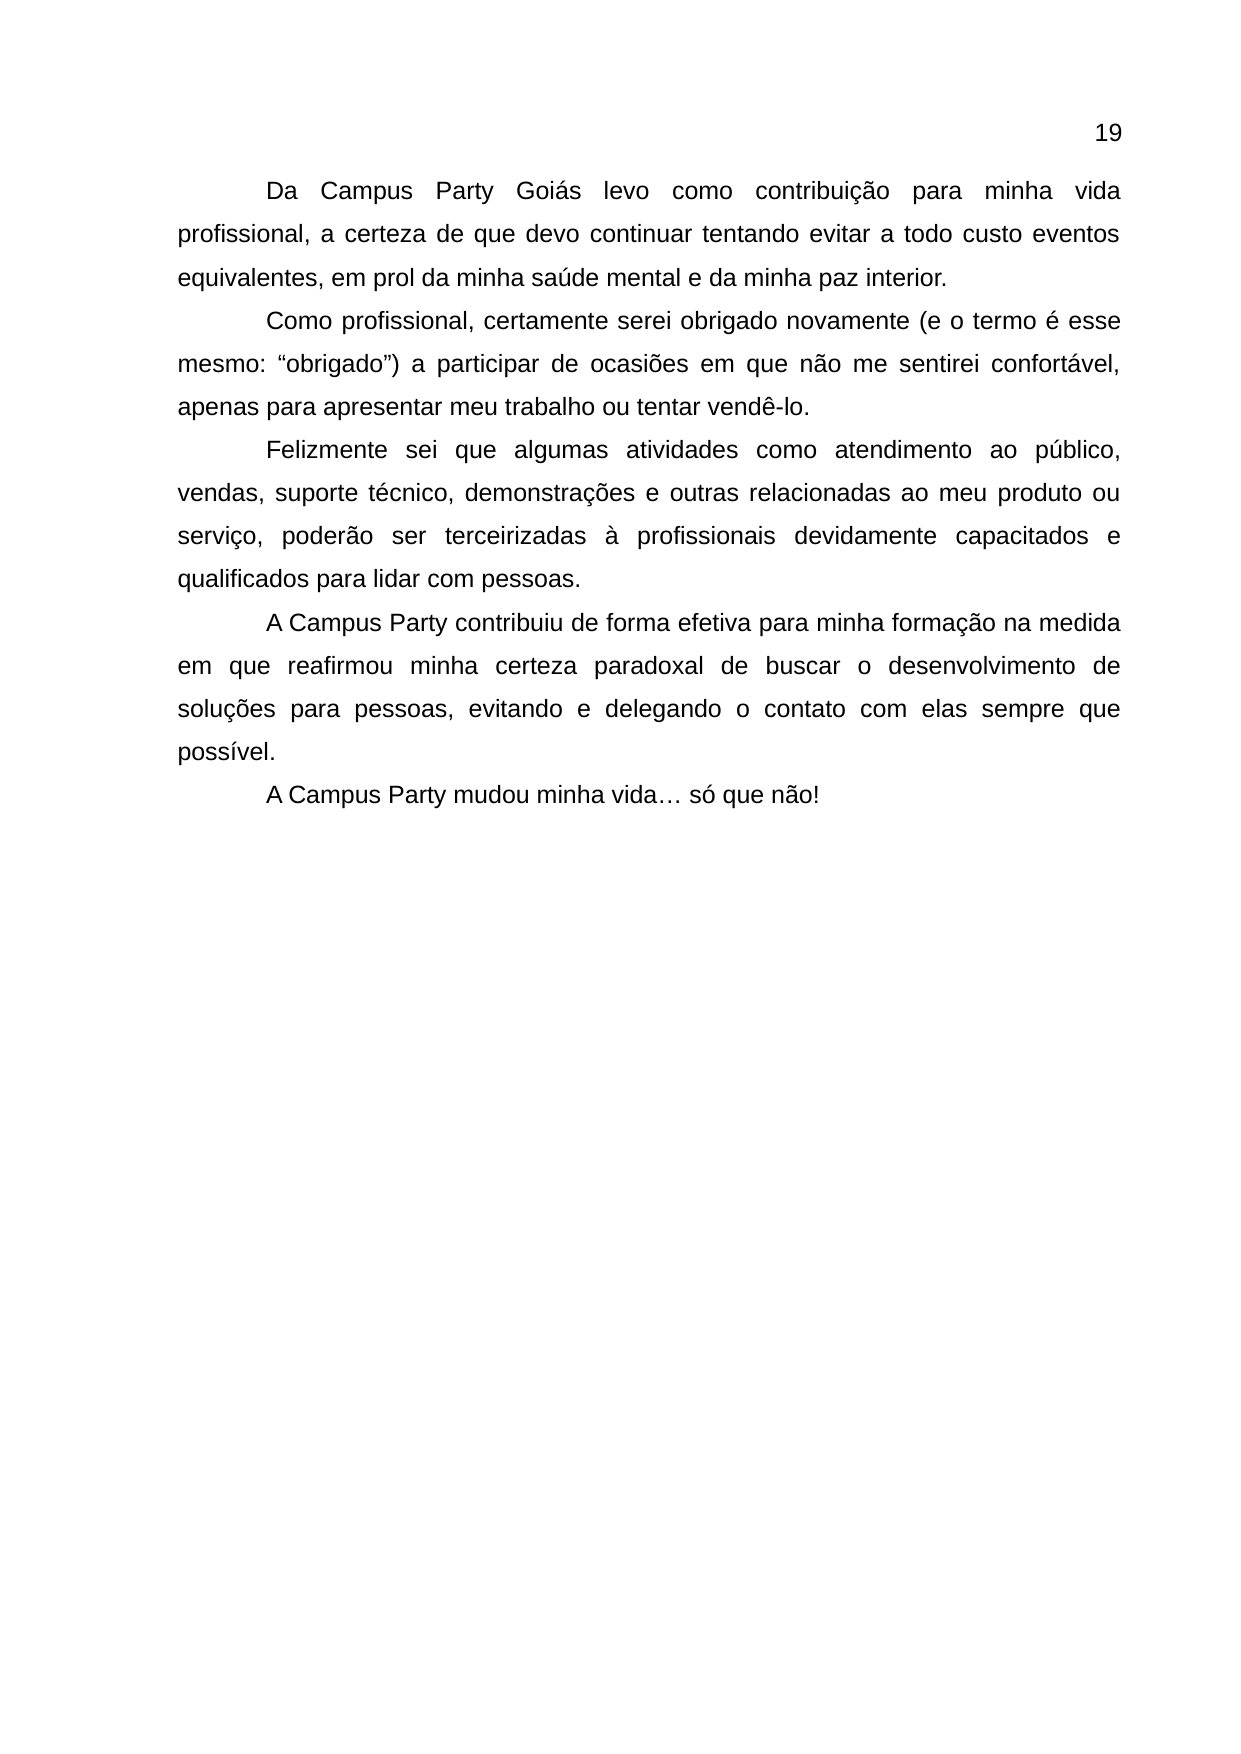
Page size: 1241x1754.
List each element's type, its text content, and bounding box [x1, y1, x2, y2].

text A Campus Party mudou minha vida… só que não! [177, 780, 1122, 809]
text Felizmente sei que algumas atividades como atendimento ao público, vendas, suporte técnico, demonstrações e outras relacionadas ao meu produto ou serviço, poderão ser terceirizadas à profissionais devidamente capacitados e qualificados para lidar com pessoas. [177, 435, 1122, 593]
text Como profissional, certamente serei obrigado novamente (e o termo é esse mesmo: “obrigado”) a participar de ocasiões em que não me sentirei confortável, apenas para apresentar meu trabalho ou tentar vendê-lo. [177, 306, 1122, 421]
text A Campus Party contribuiu de forma efetiva para minha formação na medida em que reafirmou minha certeza paradoxal de buscar o desenvolvimento de soluções para pessoas, evitando e delegando o contato com elas sempre que possível. [177, 608, 1122, 766]
text Da Campus Party Goiás levo como contribuição para minha vida profissional, a certeza de que devo continuar tentando evitar a todo custo eventos equivalentes, em prol da minha saúde mental e da minha paz interior. [177, 176, 1122, 291]
